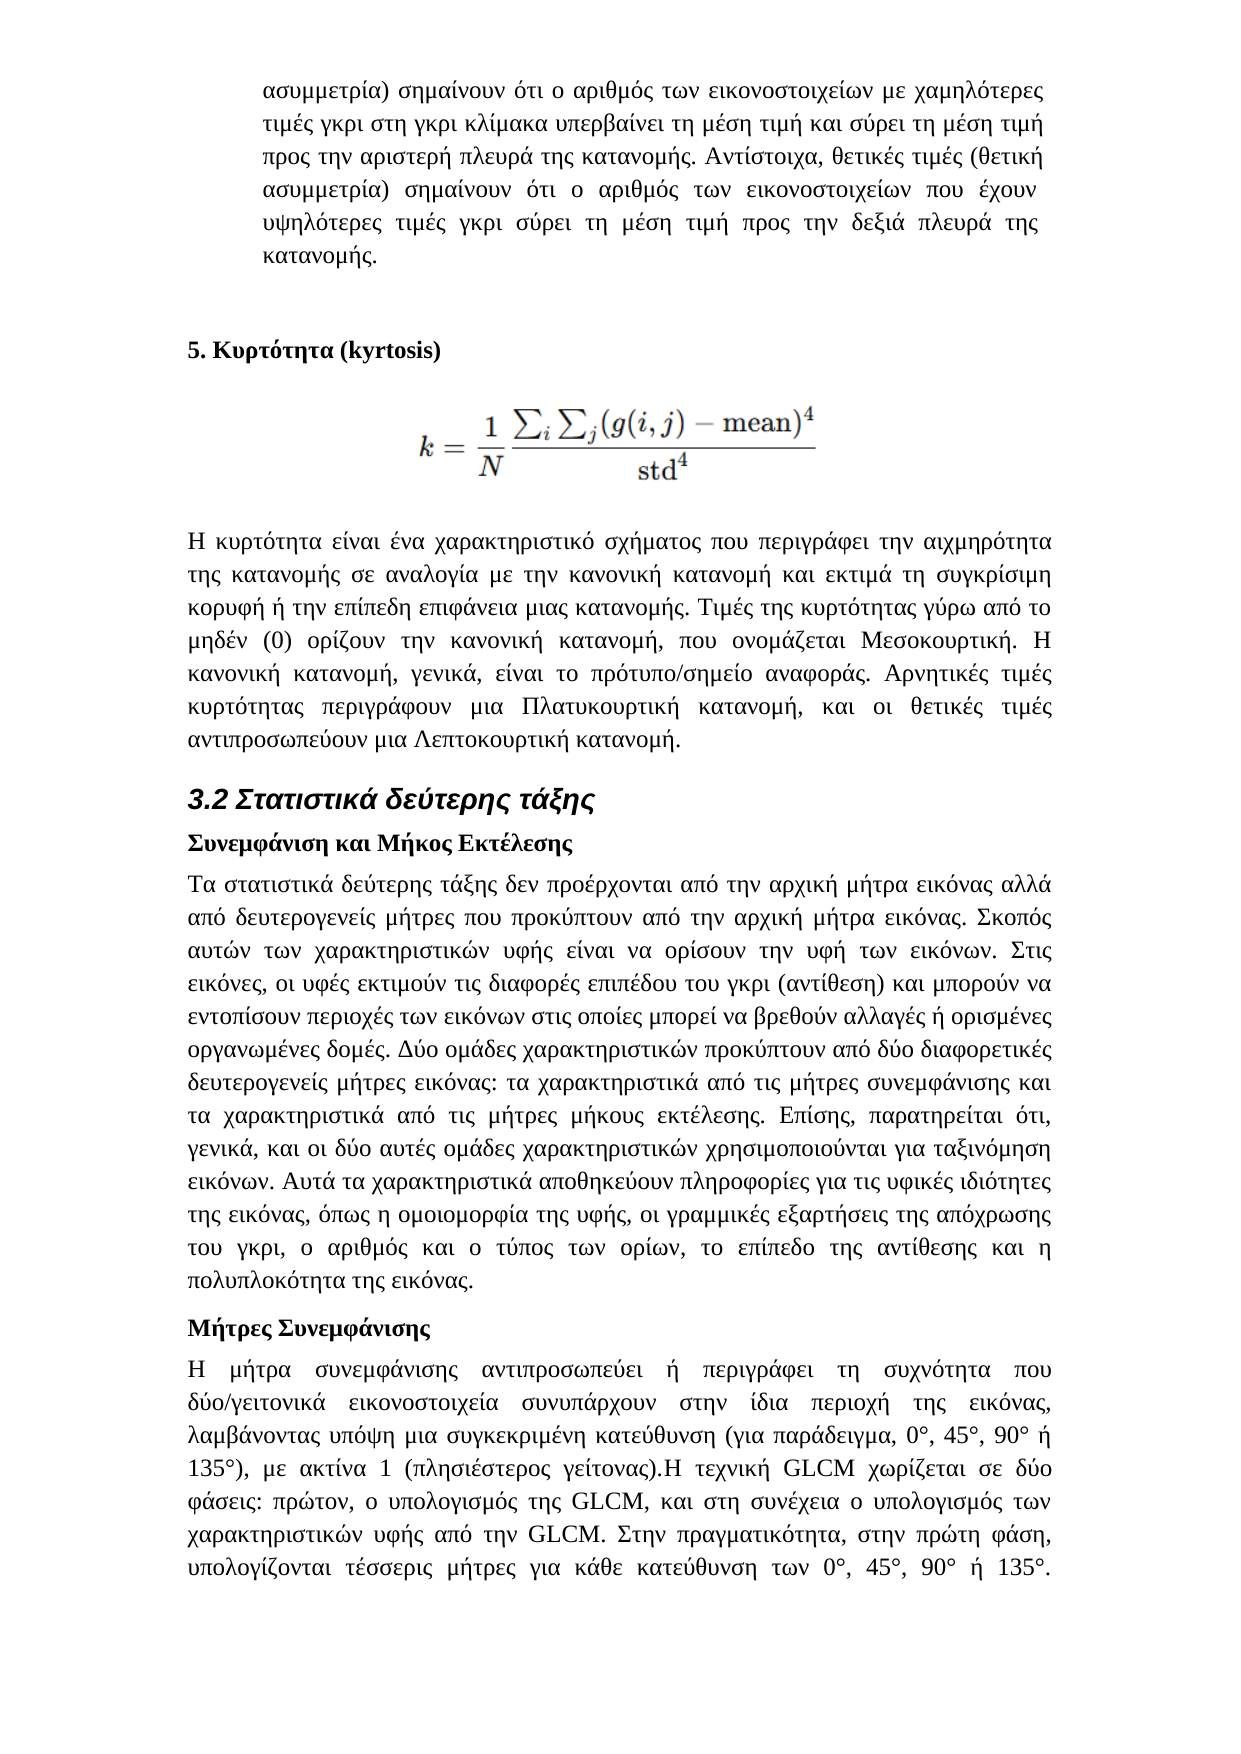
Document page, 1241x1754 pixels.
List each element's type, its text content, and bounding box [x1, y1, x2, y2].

text ασυμμετρία) σημαίνουν ότι ο αριθμός των εικονοστοιχείων με χαμηλότερες τιμές γκρι στη γκρι κλίμακα υπερβαίνει τη μέση τιμή και σύρει τη μέση τιμή προς την αριστερή πλευρά της κατανομής. Αντίστοιχα, θετικές τιμές (θετική ασυμμετρία) σημαίνουν ότι ο αριθμός των εικονοστοιχείων που έχουν υψηλότερες τιμές γκρι σύρει τη μέση τιμή προς την δεξιά πλευρά της κατανομής. [187, 75, 1053, 269]
subtitle Συνεμφάνιση και Μήκος Εκτέλεσης [187, 828, 1053, 857]
text 5. Κυρτότητα (kyrtosis) [187, 335, 1053, 364]
subtitle 3.2 Στατιστικά δεύτερης τάξης [187, 782, 1053, 815]
text Η μήτρα συνεμφάνισης αντιπροσωπεύει ή περιγράφει τη συχνότητα που δύο/γειτονικά εικονοστοιχεία συνυπάρχουν στην ίδια περιοχή της εικόνας, λαμβάνοντας υπόψη μια συγκεκριμένη κατεύθυνση (για παράδειγμα, 0°, 45°, 90° ή 135°), με ακτίνα 1 (πλησιέστερος γείτονας).Η τεχνική GLCM χωρίζεται σε δύο φάσεις: πρώτον, ο υπολογισμός της GLCM, και στη συνέχεια ο υπολογισμός των χαρακτηριστικών υφής από την GLCM. Στην πραγματικότητα, στην πρώτη φάση, υπολογίζονται τέσσερις μήτρες για κάθε κατεύθυνση των 0°, 45°, 90° ή 135°. [187, 1354, 1053, 1581]
text Τα στατιστικά δεύτερης τάξης δεν προέρχονται από την αρχική μήτρα εικόνας αλλά από δευτερογενείς μήτρες που προκύπτουν από την αρχική μήτρα εικόνας. Σκοπός αυτών των χαρακτηριστικών υφής είναι να ορίσουν την υφή των εικόνων. Στις εικόνες, οι υφές εκτιμούν τις διαφορές επιπέδου του γκρι (αντίθεση) και μπορούν να εντοπίσουν περιοχές των εικόνων στις οποίες μπορεί να βρεθούν αλλαγές ή ορισμένες οργανωμένες δομές. Δύο ομάδες χαρακτηριστικών προκύπτουν από δύο διαφορετικές δευτερογενείς μήτρες εικόνας: τα χαρακτηριστικά από τις μήτρες συνεμφάνισης και τα χαρακτηριστικά από τις μήτρες μήκους εκτέλεσης. Επίσης, παρατηρείται ότι, γενικά, και οι δύο αυτές ομάδες χαρακτηριστικών χρησιμοποιούνται για ταξινόμηση εικόνων. Αυτά τα χαρακτηριστικά αποθηκεύουν πληροφορίες για τις υφικές ιδιότητες της εικόνας, όπως η ομοιομορφία της υφής, οι γραμμικές εξαρτήσεις της απόχρωσης του γκρι, ο αριθμός και ο τύπος των ορίων, το επίπεδο της αντίθεσης και η πολυπλοκότητα της εικόνας. [187, 869, 1053, 1294]
picture [413, 382, 828, 502]
subtitle Μήτρες Συνεμφάνισης [187, 1313, 1053, 1342]
text Η κυρτότητα είναι ένα χαρακτηριστικό σχήματος που περιγράφει την αιχμηρότητα της κατανομής σε αναλογία με την κανονική κατανομή και εκτιμά τη συγκρίσιμη κορυφή ή την επίπεδη επιφάνεια μιας κατανομής. Τιμές της κυρτότητας γύρω από το μηδέν (0) ορίζουν την κανονική κατανομή, που ονομάζεται Μεσοκουρτική. Η κανονική κατανομή, γενικά, είναι το πρότυπο/σημείο αναφοράς. Αρνητικές τιμές κυρτότητας περιγράφουν μια Πλατυκουρτική κατανομή, και οι θετικές τιμές αντιπροσωπεύουν μια Λεπτοκουρτική κατανομή. [187, 526, 1053, 753]
